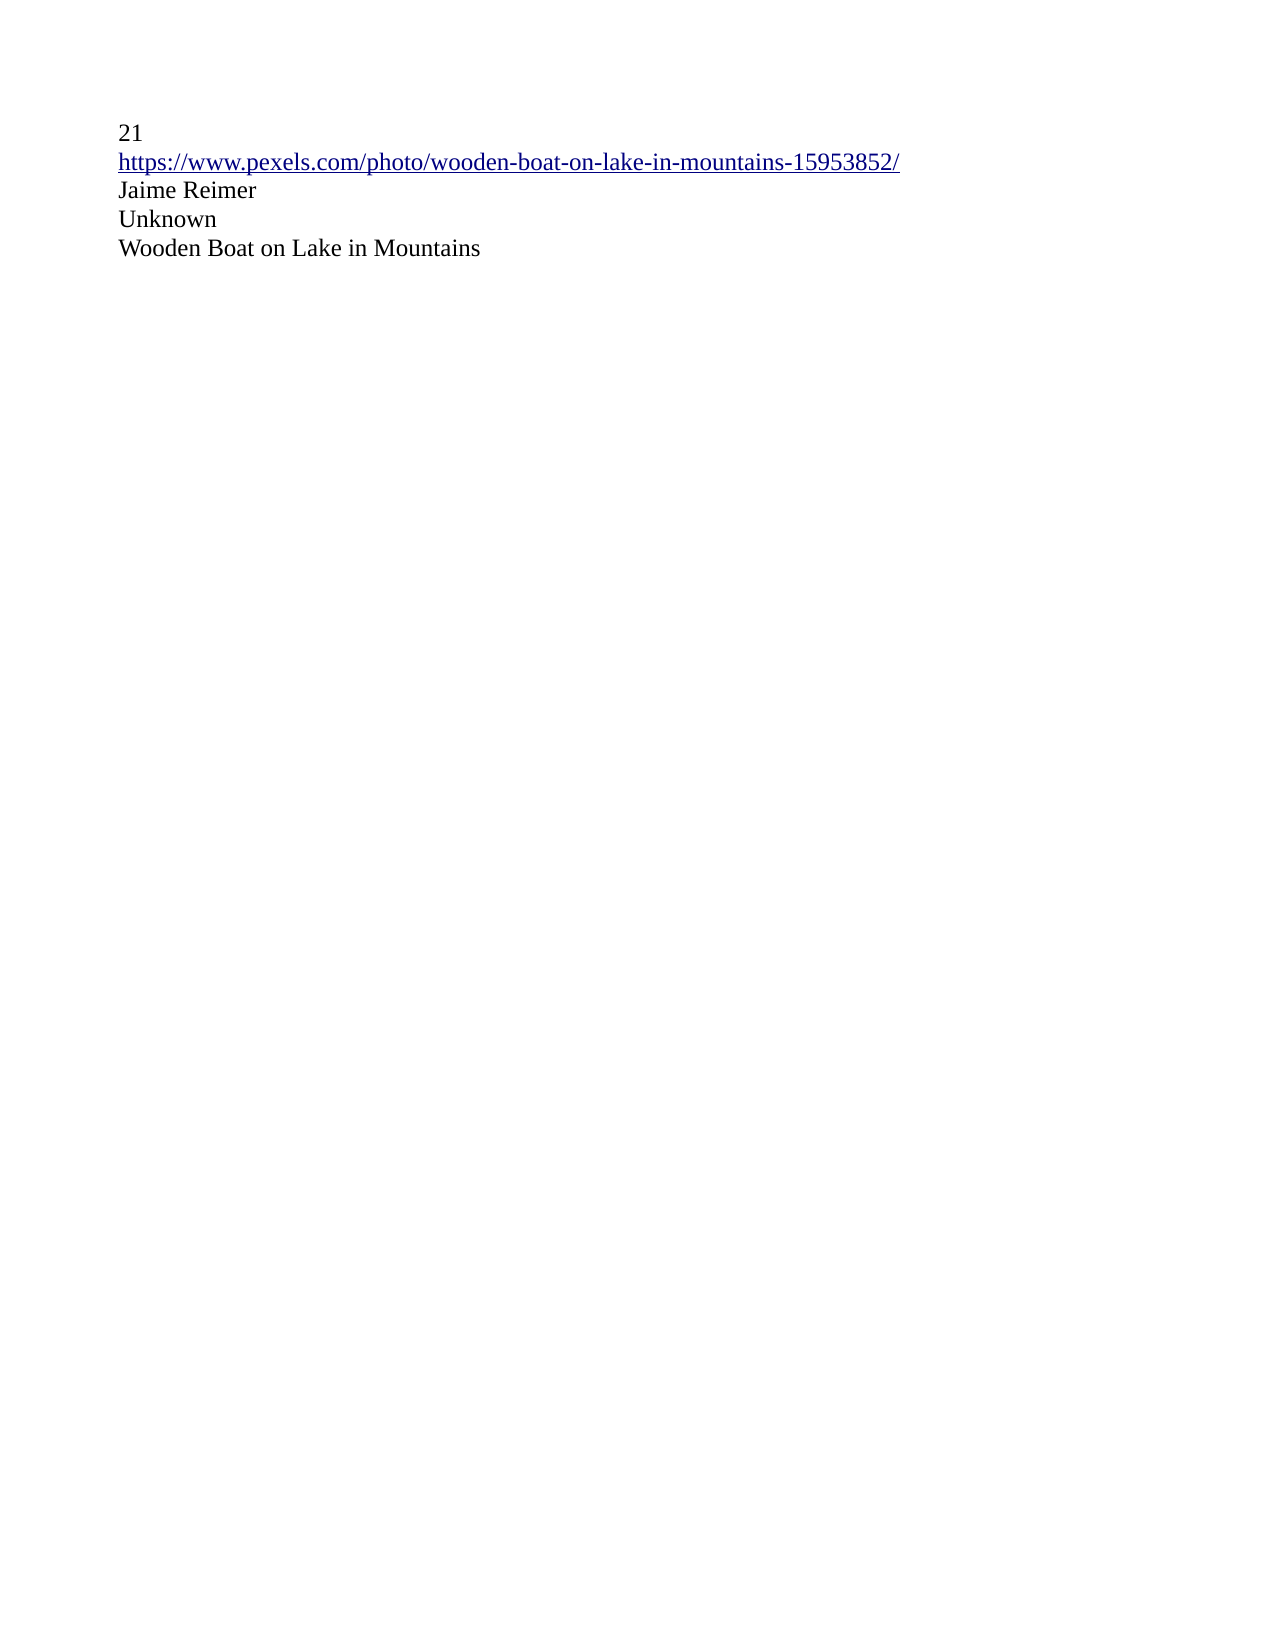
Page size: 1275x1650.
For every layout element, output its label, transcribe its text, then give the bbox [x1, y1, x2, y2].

text 21 [118, 118, 1157, 147]
text https://www.pexels.com/photo/wooden-boat-on-lake-in-mountains-15953852/ [118, 147, 1157, 176]
text Wooden Boat on Lake in Mountains [118, 233, 1157, 262]
text Unknown [118, 204, 1157, 233]
text Jaime Reimer [118, 176, 1157, 204]
